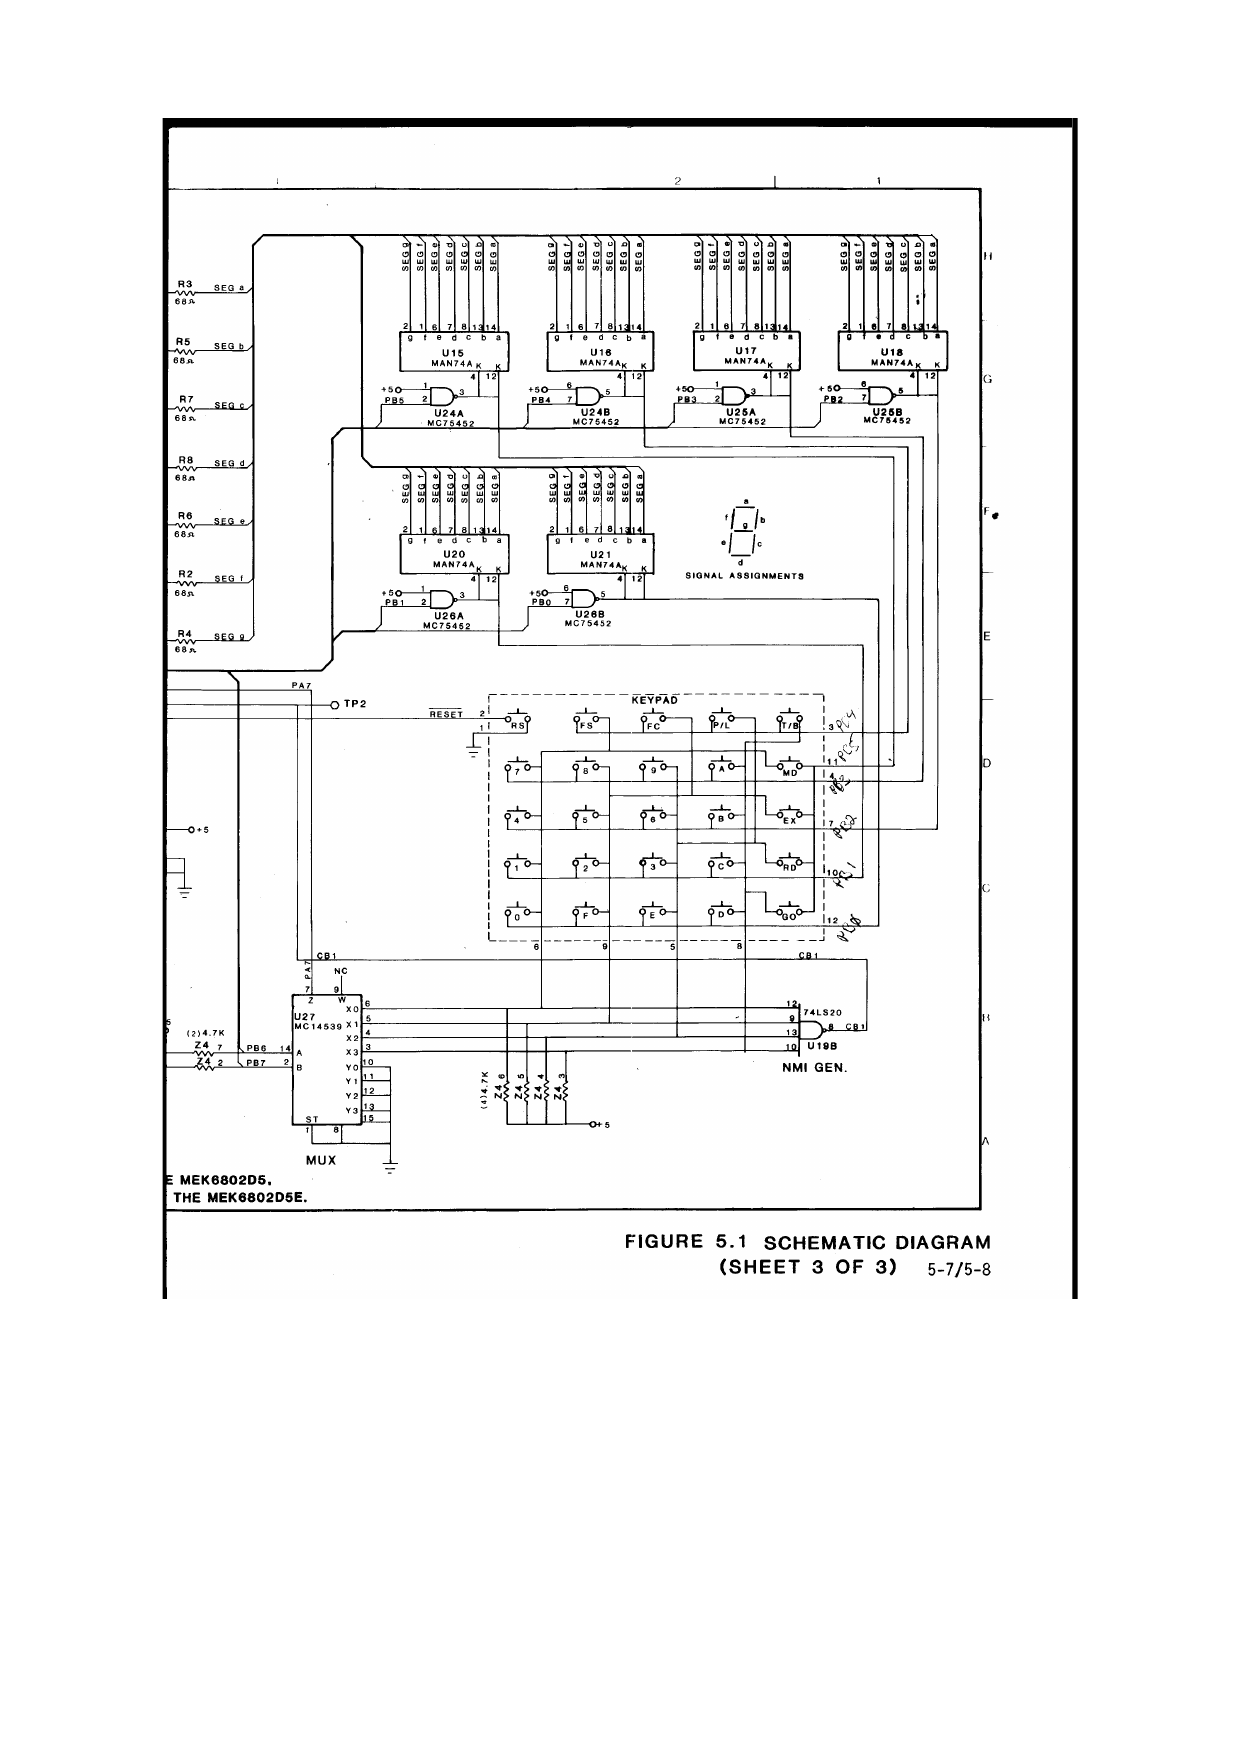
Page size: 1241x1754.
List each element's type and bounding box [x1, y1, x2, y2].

picture [162, 118, 1078, 1299]
